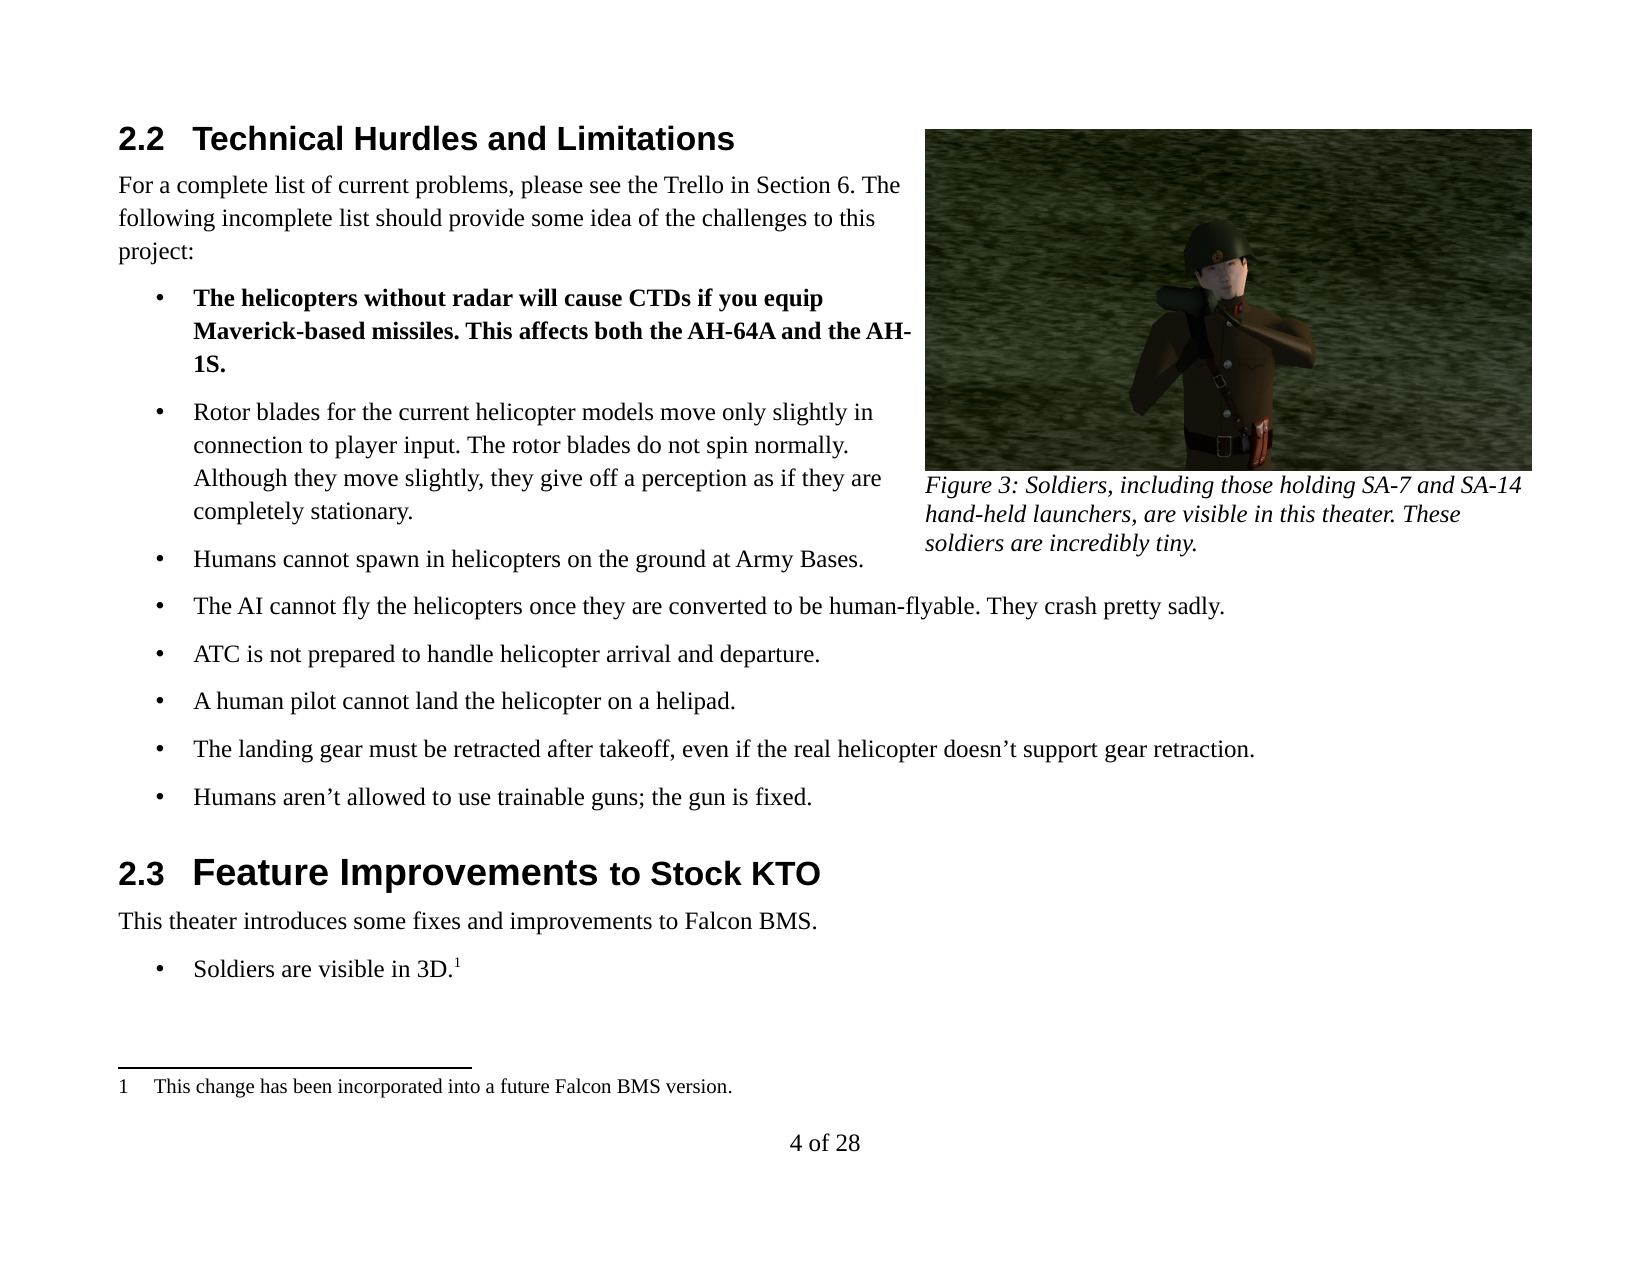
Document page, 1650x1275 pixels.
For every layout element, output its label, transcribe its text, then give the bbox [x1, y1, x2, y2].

list The landing gear must be retracted after takeoff, even if the real helicopter doesn’t support gear retraction. [156, 734, 1532, 763]
list ATC is not prepared to handle helicopter arrival and departure. [156, 639, 1532, 668]
subtitle Feature Improvements to Stock KTO [118, 850, 1532, 894]
list Rotor blades for the current helicopter models move only slightly in connection to player input. The rotor blades do not spin normally. Although they move slightly, they give off a perception as if they are completely stationary. [156, 397, 925, 525]
list This change has been incorporated into a future Falcon BMS version. [118, 1074, 1532, 1098]
list The helicopters without radar will cause CTDs if you equip Maverick-based missiles. This affects both the AH-64A and the AH-1S. [156, 283, 925, 378]
subtitle Technical Hurdles and Limitations [118, 118, 1532, 157]
list Humans aren’t allowed to use trainable guns; the gun is fixed. [156, 782, 1532, 810]
list The AI cannot fly the helicopters once they are converted to be human-flyable. They crash pretty sadly. [156, 591, 1532, 620]
picture [925, 129, 1532, 471]
text This theater introduces some fixes and improvements to Falcon BMS. [118, 906, 1532, 935]
text Figure 3: Soldiers, including those holding SA-7 and SA-14 hand-held launchers, are visible in this theater. These soldiers are incredibly tiny. [925, 471, 1532, 557]
list Soldiers are visible in 3D. [156, 954, 1532, 983]
list A human pilot cannot land the helicopter on a helipad. [156, 686, 1532, 715]
list Humans cannot spawn in helicopters on the ground at Army Bases. [156, 544, 1532, 572]
text For a complete list of current problems, please see the Trello in Section 6. The following incomplete list should provide some idea of the challenges to this project: [118, 170, 925, 264]
